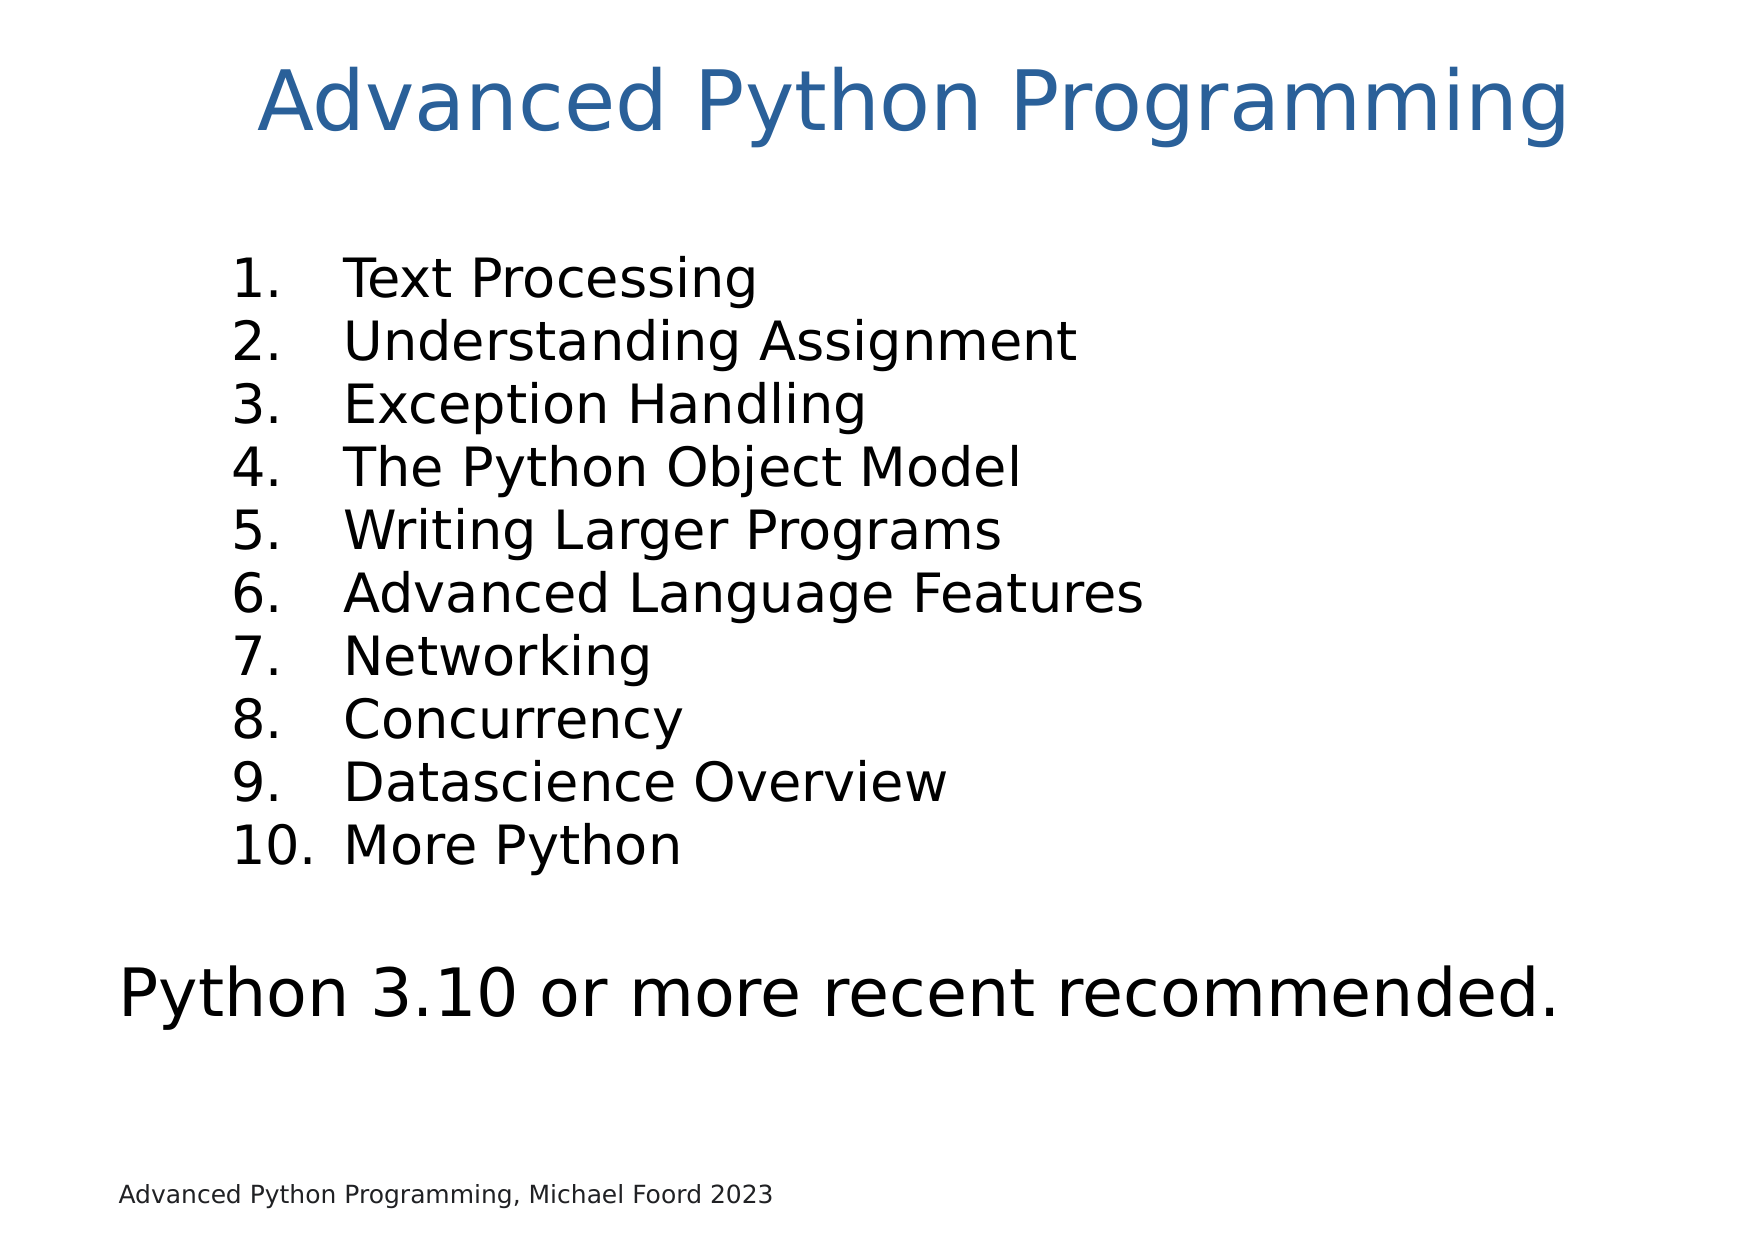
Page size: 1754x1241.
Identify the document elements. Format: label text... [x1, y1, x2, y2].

list The Python Object Model [231, 436, 1636, 499]
list Text Processing [231, 247, 1636, 310]
list Writing Larger Programs [231, 499, 1636, 562]
list Concurrency [231, 688, 1636, 751]
list More Python [231, 814, 1636, 877]
list Datascience Overview [231, 751, 1636, 814]
list Advanced Python Programming [156, 53, 1636, 150]
list Advanced Language Features [231, 562, 1636, 625]
list Understanding Assignment [231, 310, 1636, 373]
text Python 3.10 or more recent recommended. [118, 955, 1636, 1032]
list Exception Handling [231, 373, 1636, 436]
list Networking [231, 625, 1636, 688]
